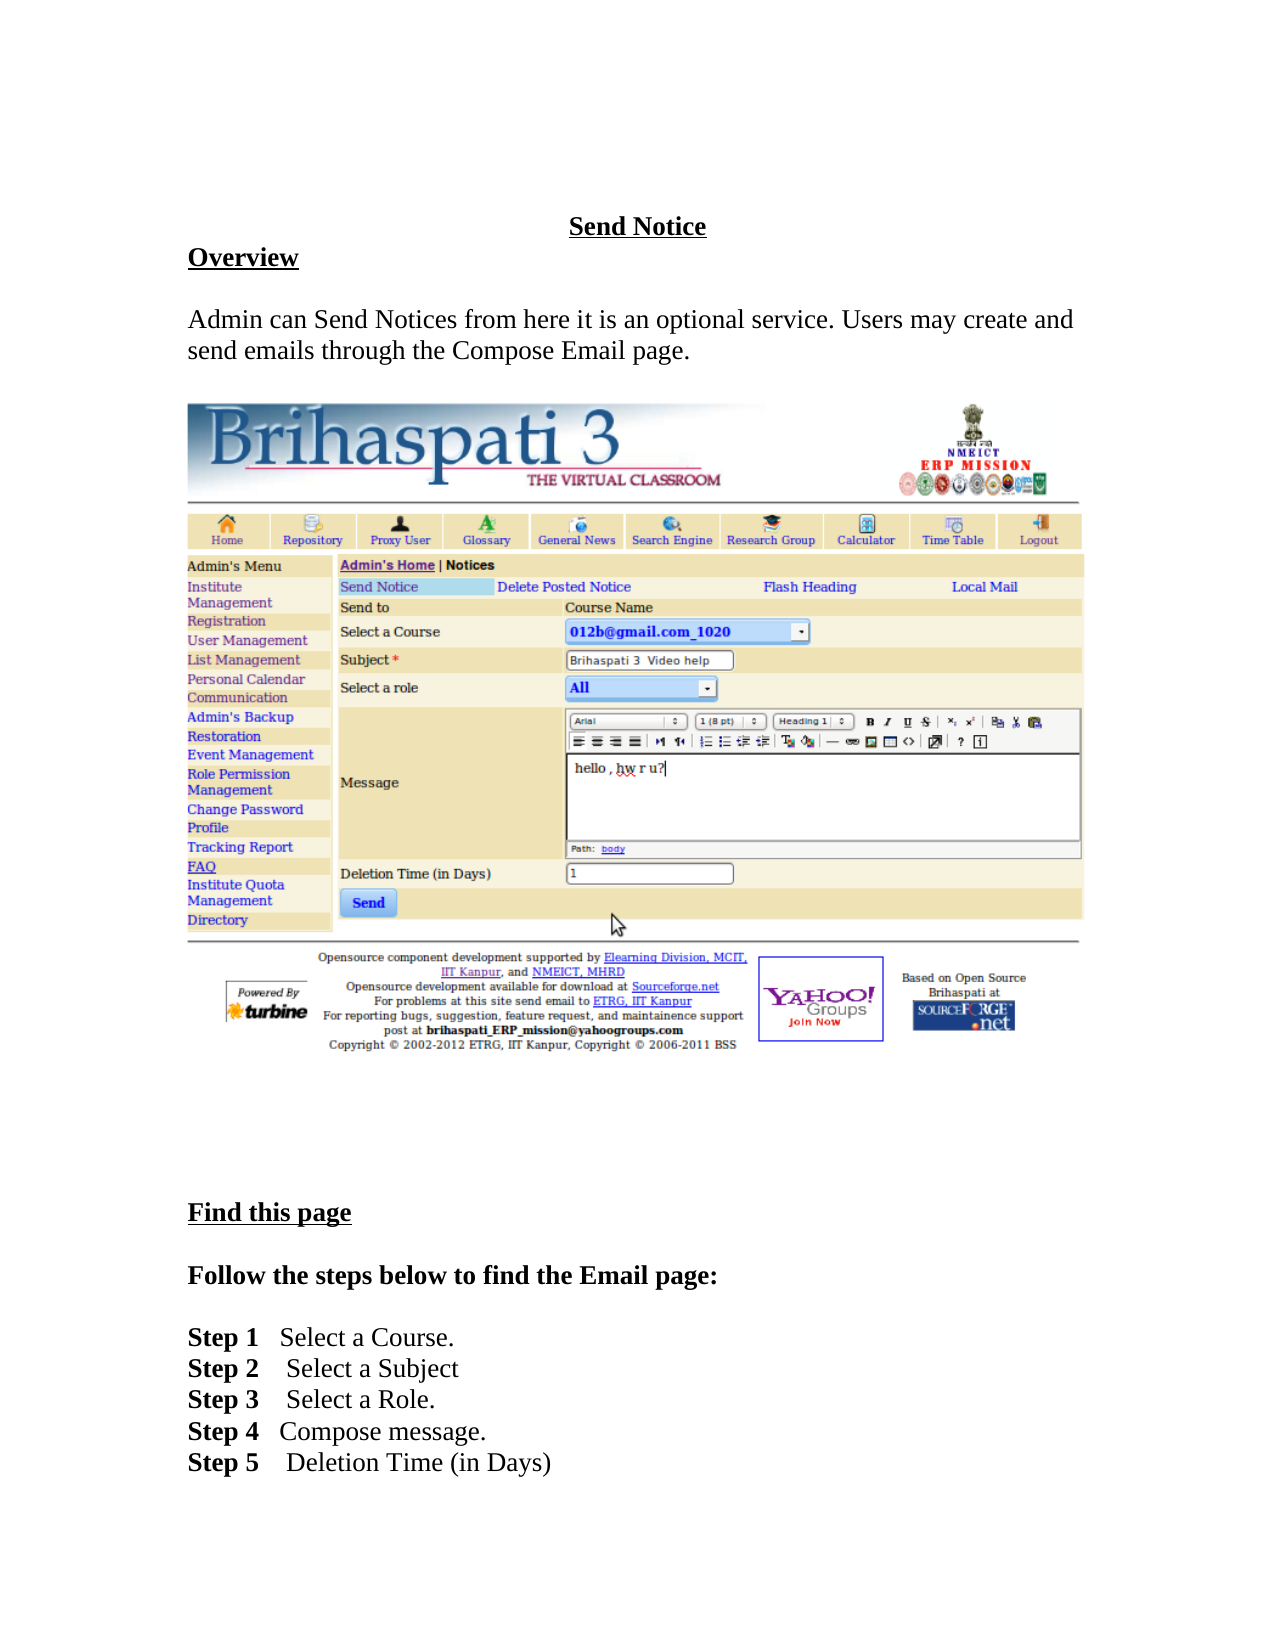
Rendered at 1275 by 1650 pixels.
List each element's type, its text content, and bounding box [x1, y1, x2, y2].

text Find this page [187, 1197, 1087, 1228]
text Step 3 Select a Role. [187, 1383, 1087, 1414]
text Step 4 Compose message. [187, 1414, 1087, 1446]
text Step 5 Deletion Time (in Days) [187, 1446, 1087, 1477]
text Admin can Send Notices from here it is an optional service. Users may create and send emails through the Compose Email page. [187, 303, 1087, 366]
picture [187, 396, 1088, 1072]
text Overview [187, 241, 1087, 272]
text Send Notice [187, 210, 1087, 241]
text Step 1 Select a Course. [187, 1321, 1087, 1352]
text Step 2 Select a Subject [187, 1352, 1087, 1383]
text Follow the steps below to find the Email page: [187, 1259, 1087, 1290]
